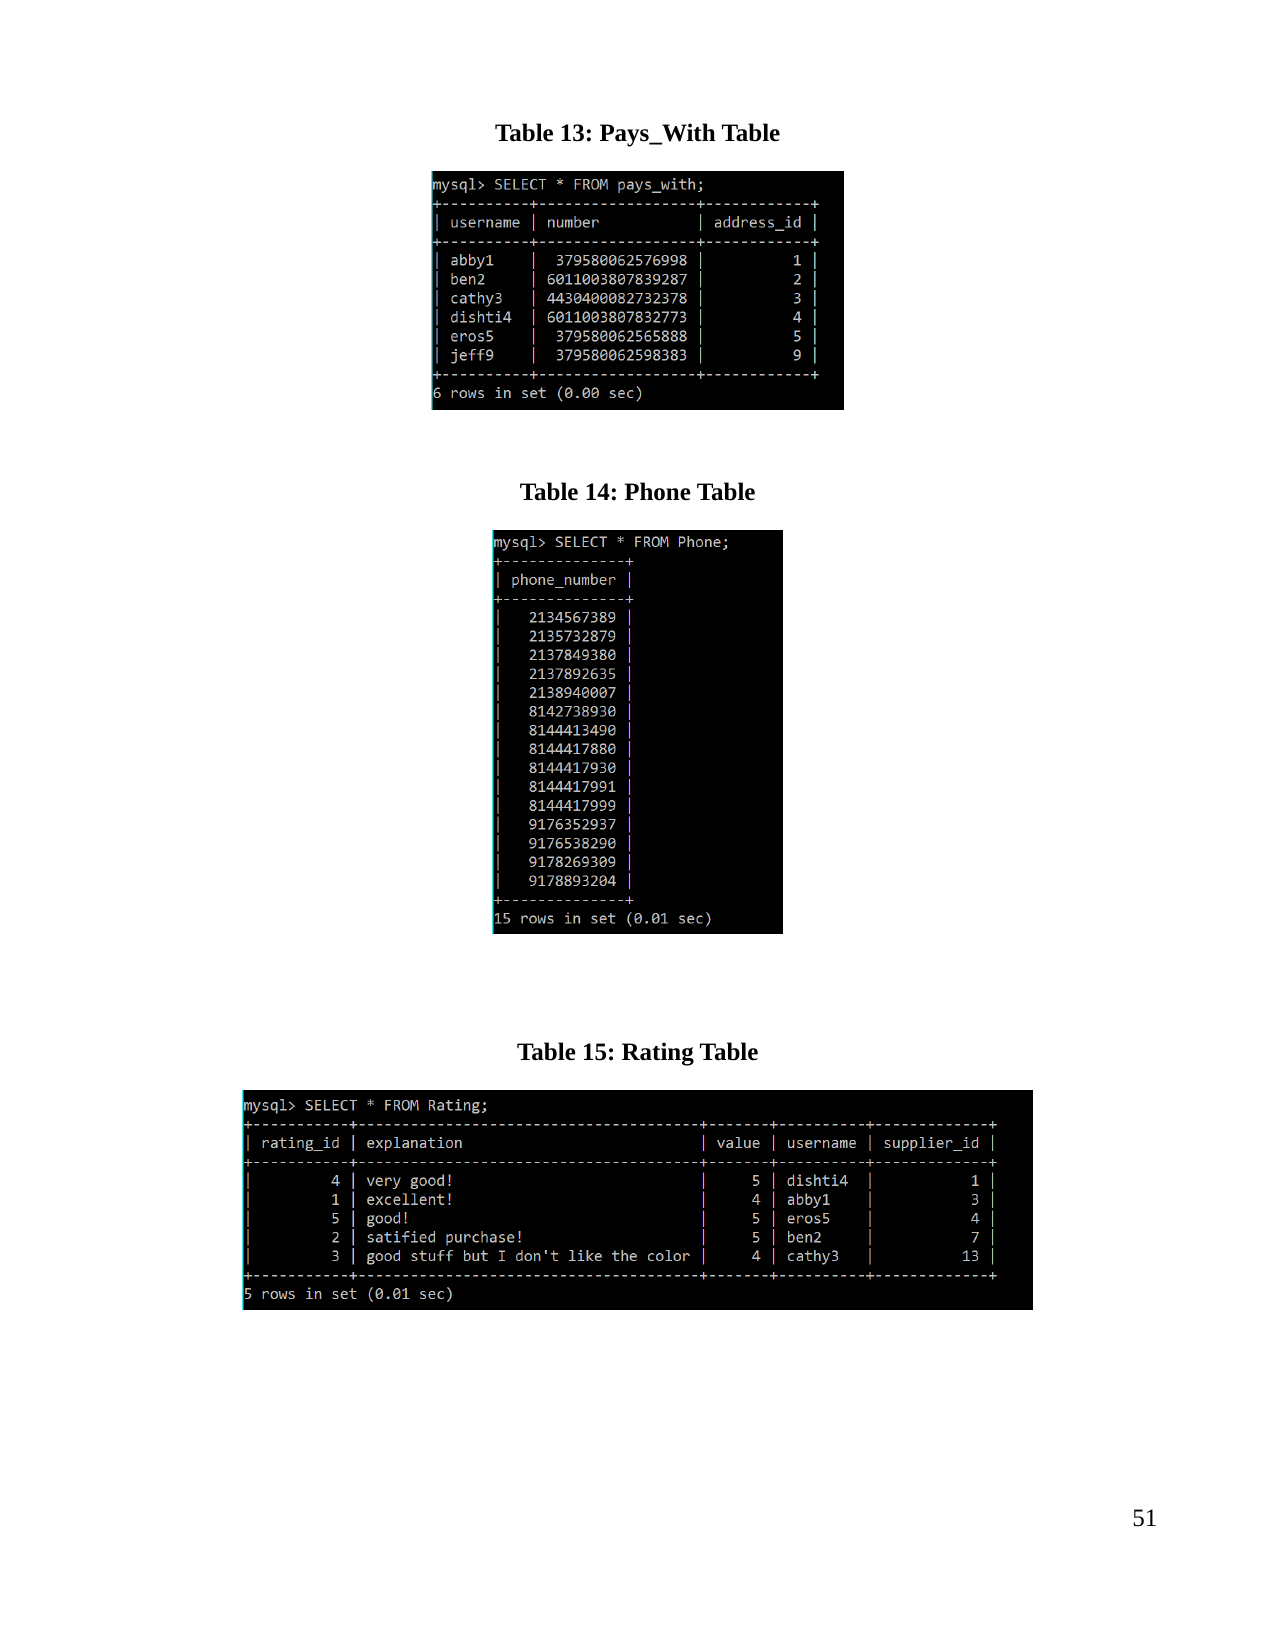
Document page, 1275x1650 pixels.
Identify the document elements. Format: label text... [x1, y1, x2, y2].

picture [242, 1090, 1033, 1310]
picture [431, 171, 844, 410]
text Table 14: Phone Table [118, 477, 1157, 505]
text Table 13: Pays_With Table [118, 118, 1157, 147]
picture [492, 530, 783, 934]
text Table 15: Rating Table [118, 1037, 1157, 1066]
